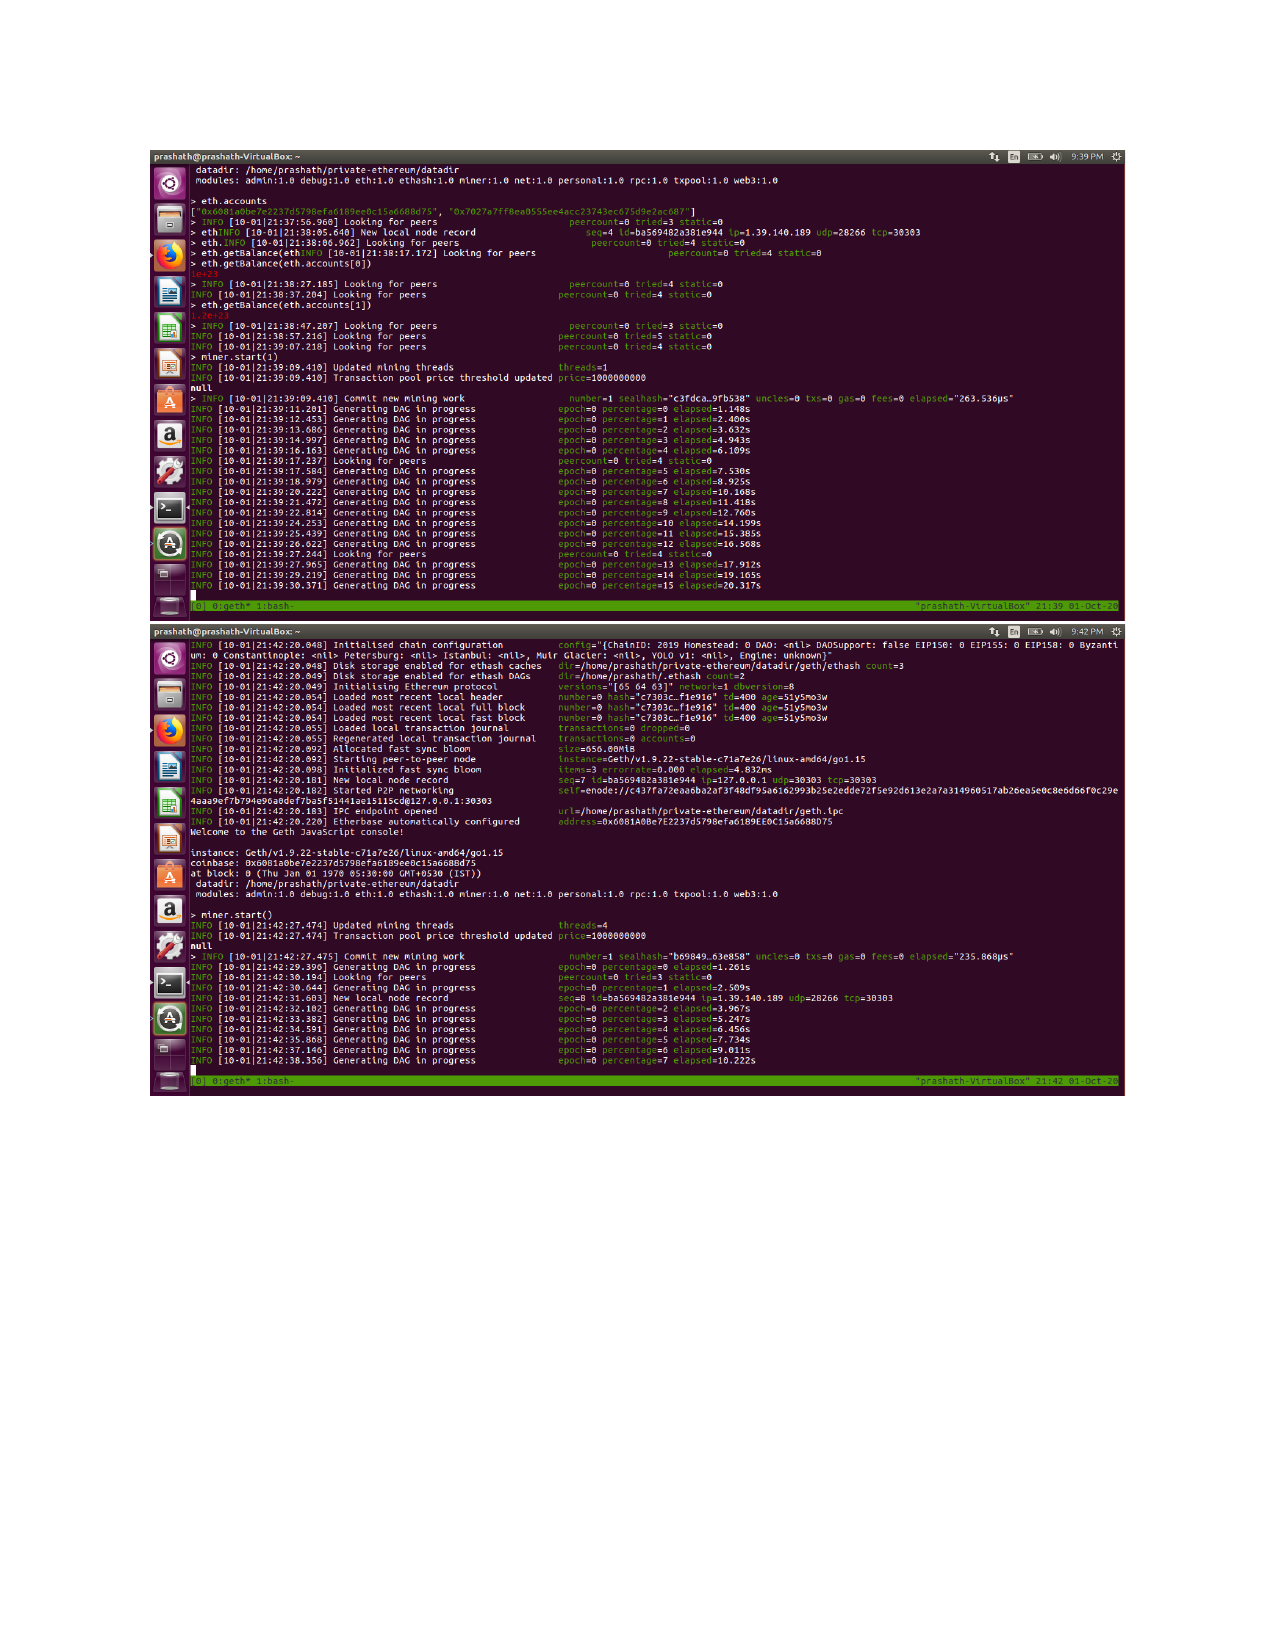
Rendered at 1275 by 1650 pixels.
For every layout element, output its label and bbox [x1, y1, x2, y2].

picture [150, 624, 1125, 1096]
picture [150, 150, 1125, 621]
